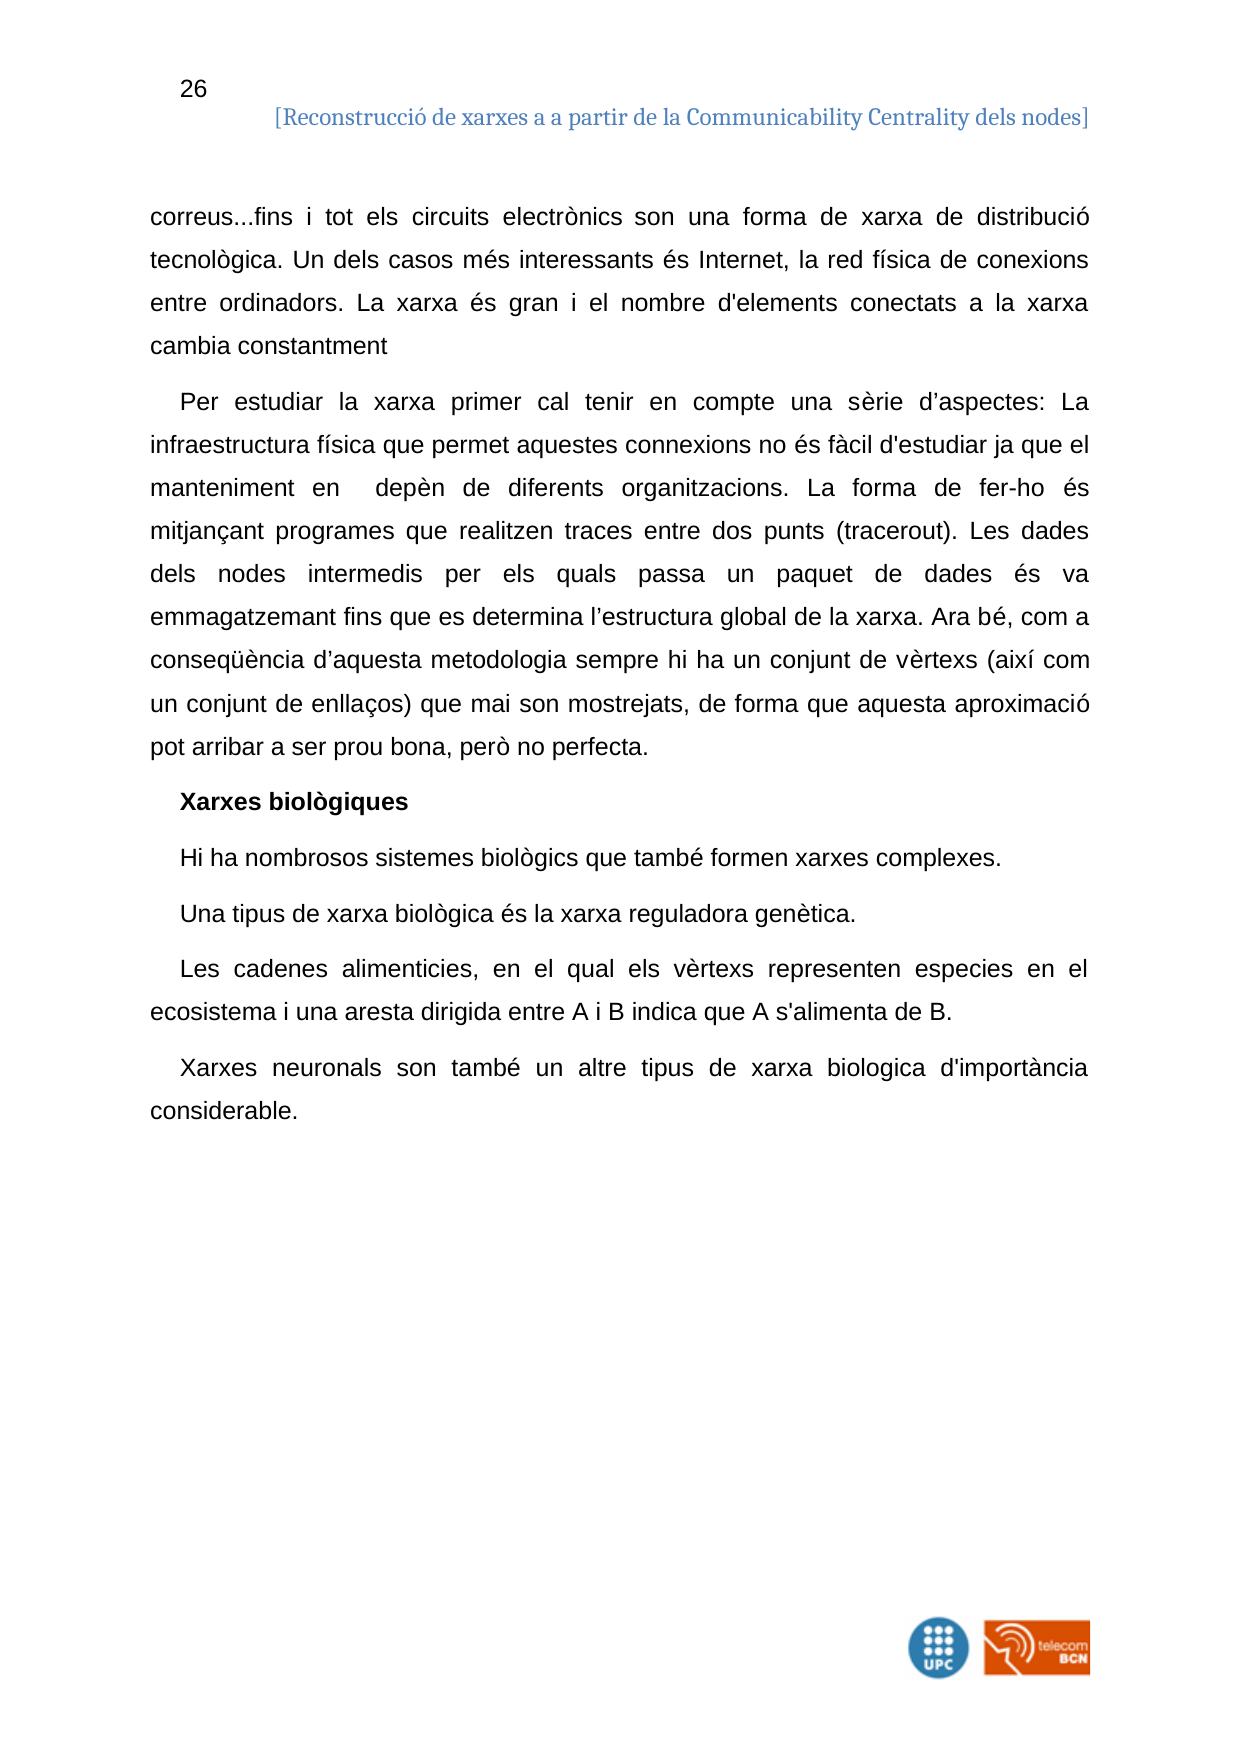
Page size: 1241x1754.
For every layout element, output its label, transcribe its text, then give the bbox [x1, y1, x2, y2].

text Les cadenes alimenticies, en el qual els vèrtexs representen especies en el ecosistema i una aresta dirigida entre A i B indica que A s'alimenta de B. [150, 954, 1090, 1026]
text correus...fins i tot els circuits electrònics son una forma de xarxa de distribució tecnològica. Un dels casos més interessants és Internet, la red física de conexions entre ordinadors. La xarxa és gran i el nombre d'elements conectats a la xarxa cambia constantment [150, 202, 1090, 360]
picture [904, 1614, 1091, 1681]
text Xarxes biològiques [150, 787, 1090, 816]
text Xarxes neuronals son també un altre tipus de xarxa biologica d'importància considerable. [150, 1053, 1090, 1125]
text Hi ha nombrosos sistemes biològics que també formen xarxes complexes. [150, 843, 1090, 872]
text Per estudiar la xarxa primer cal tenir en compte una sèrie d’aspectes: La infraestructura física que permet aquestes connexions no és fàcil d'estudiar ja que el manteniment en depèn de diferents organitzacions. La forma de fer-ho és mitjançant programes que realitzen traces entre dos punts (tracerout). Les dades dels nodes intermedis per els quals passa un paquet de dades és va emmagatzemant fins que es determina l’estructura global de la xarxa. Ara bé, com a conseqüència d’aquesta metodologia sempre hi ha un conjunt de vèrtexs (així com un conjunt de enllaços) que mai son mostrejats, de forma que aquesta aproximació pot arribar a ser prou bona, però no perfecta. [150, 387, 1090, 760]
text Una tipus de xarxa biològica és la xarxa reguladora genètica. [150, 898, 1090, 927]
